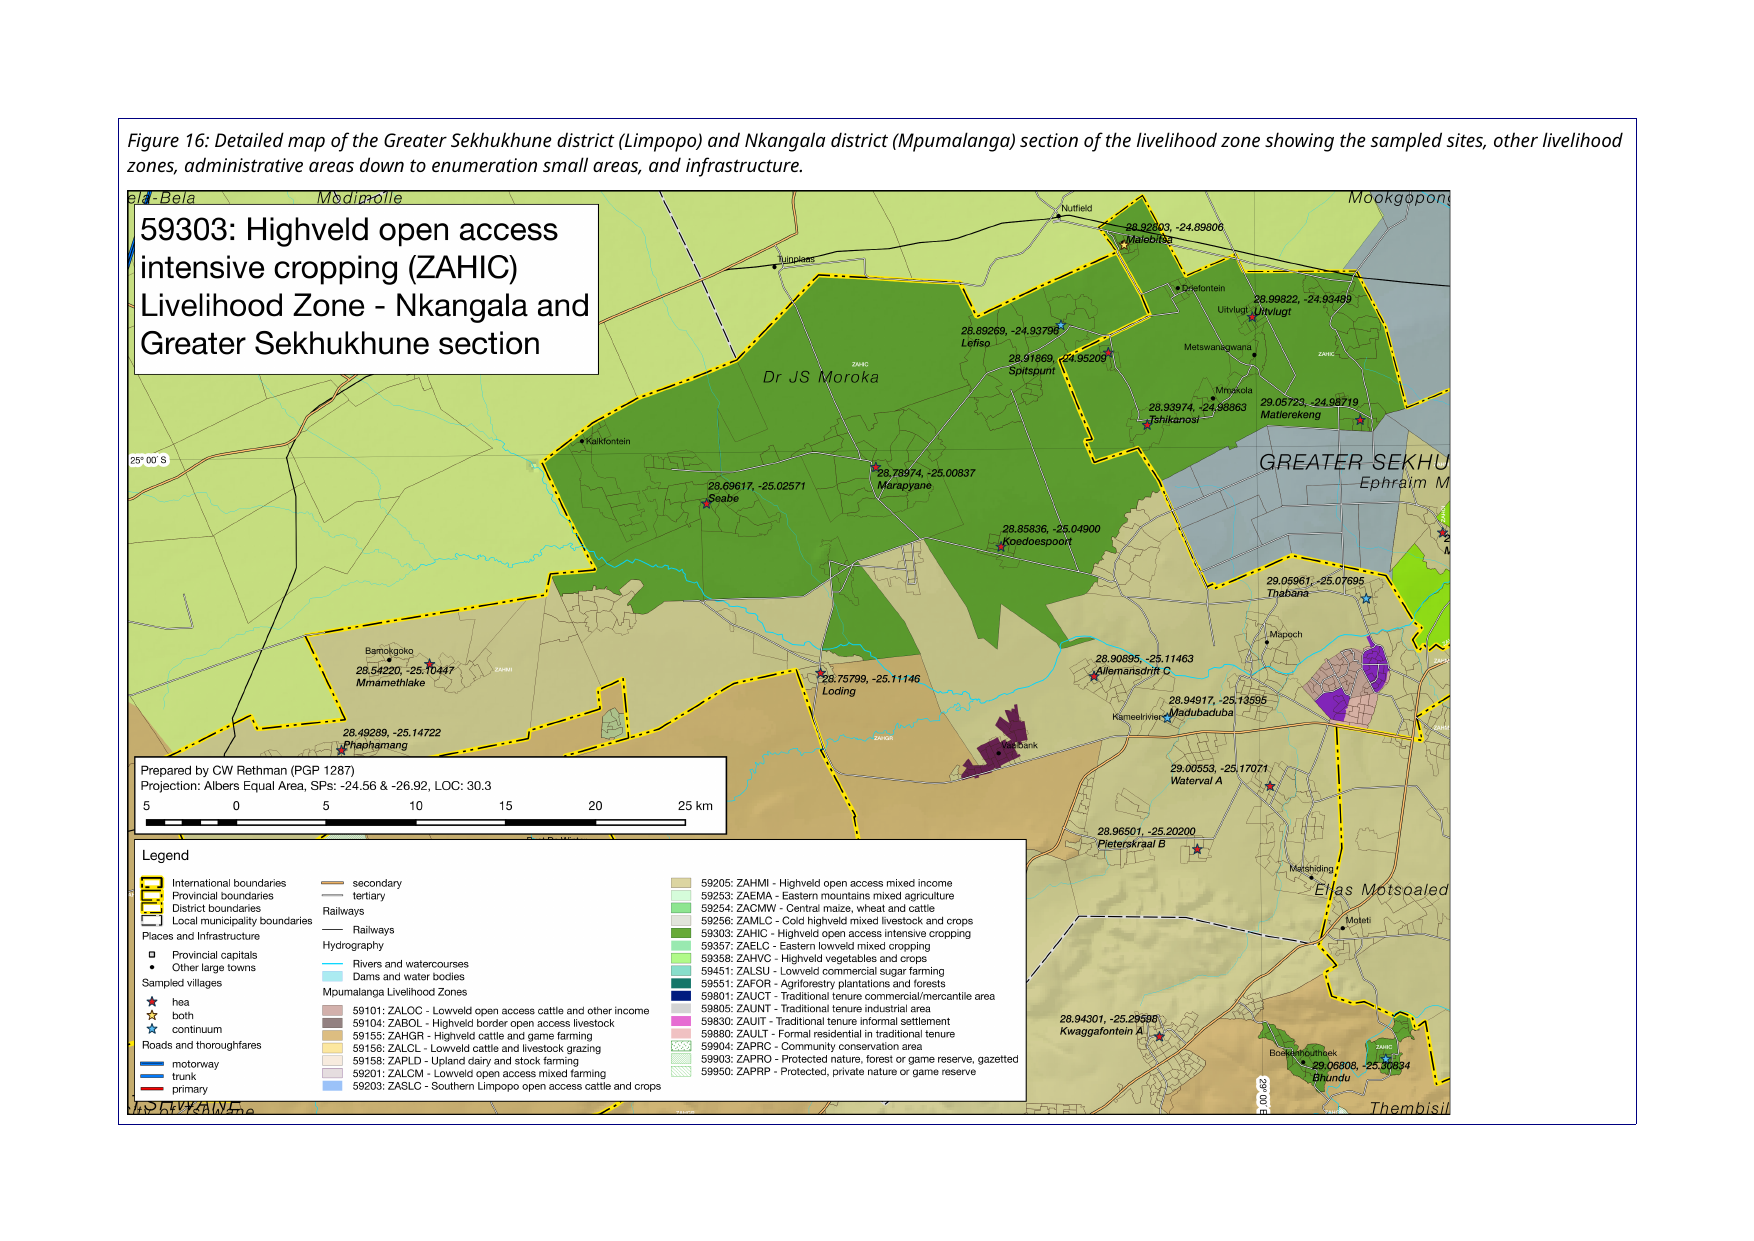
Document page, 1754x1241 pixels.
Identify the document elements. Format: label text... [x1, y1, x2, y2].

picture [127, 190, 1451, 1115]
text Figure 16: Detailed map of the Greater Sekhukhune district (Limpopo) and Nkangala district (Mpumalanga) section of the livelihood zone showing the sampled sites, other livelihood zones, administrative areas down to enumeration small areas, and infrastructure. [127, 127, 1627, 178]
